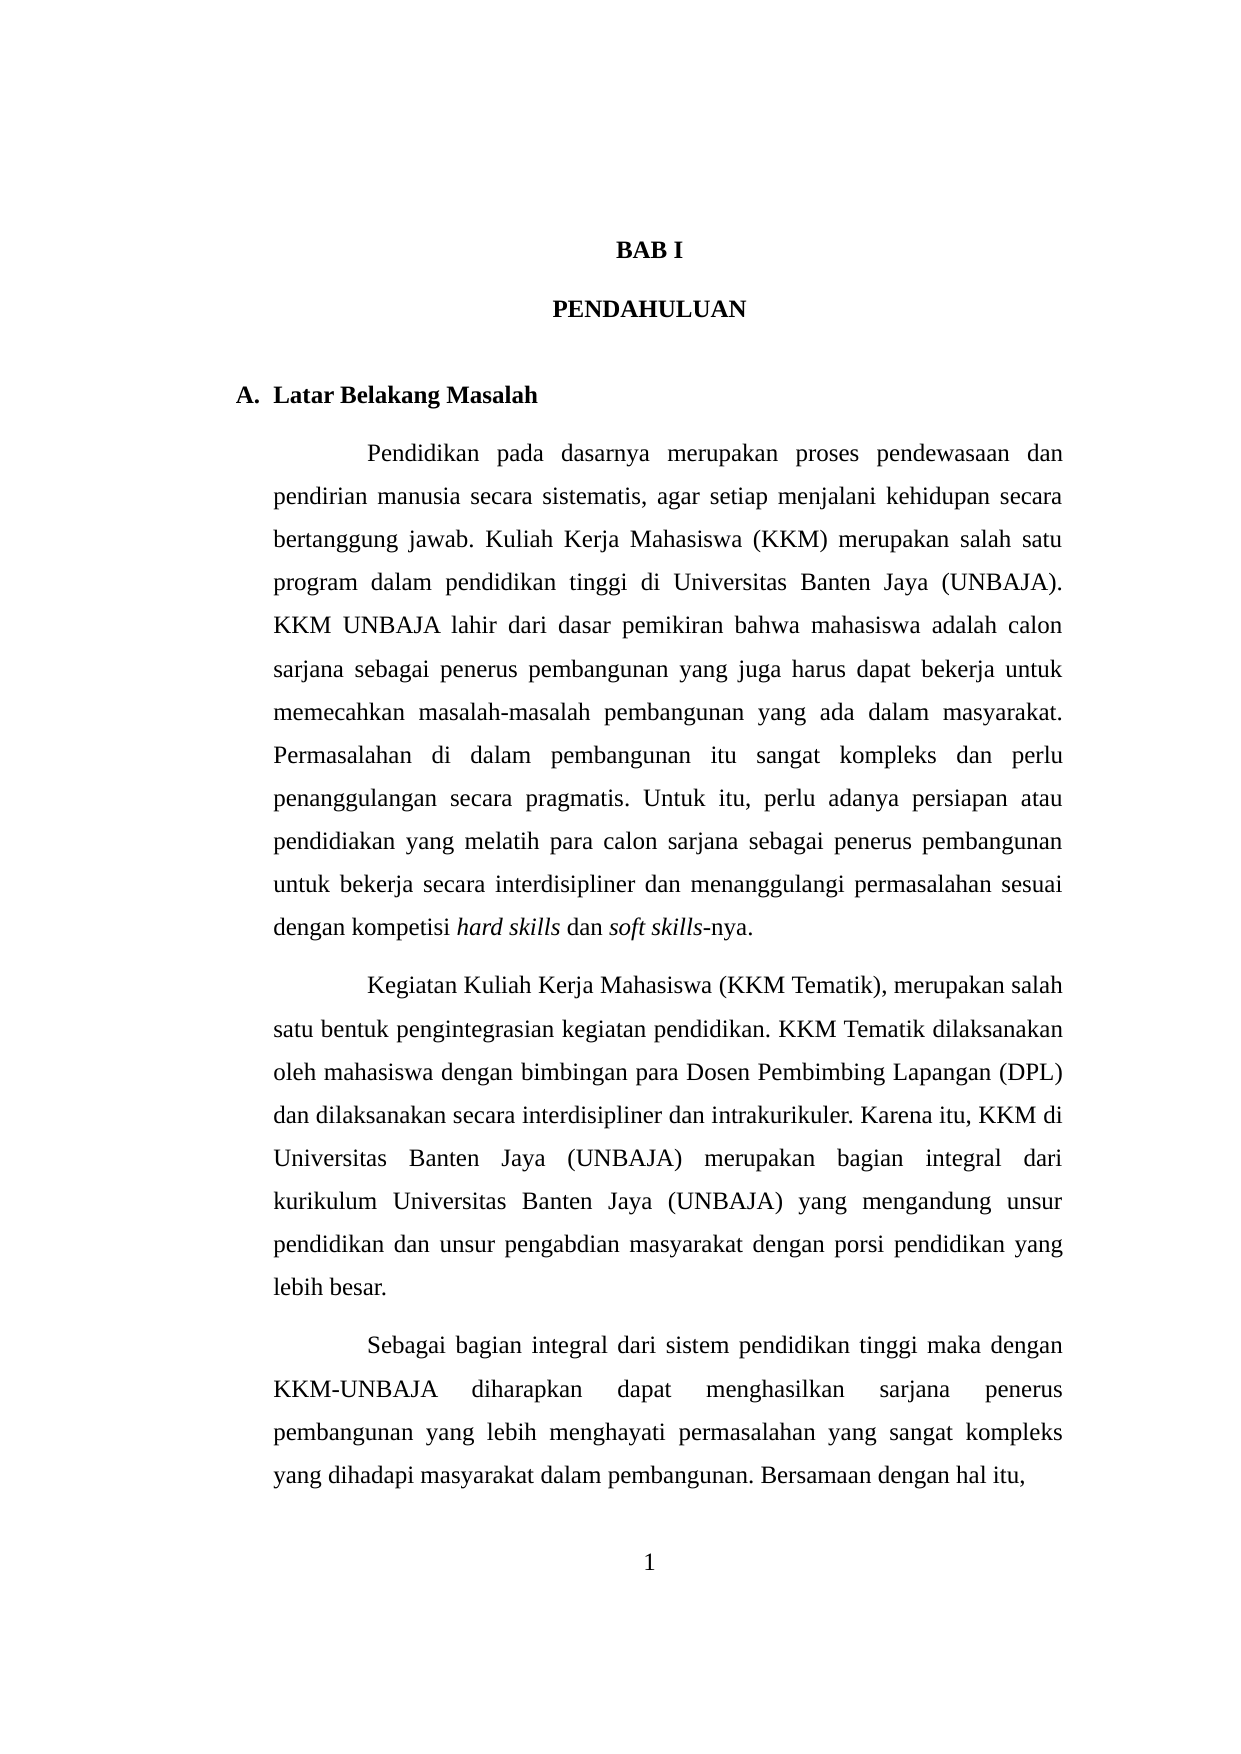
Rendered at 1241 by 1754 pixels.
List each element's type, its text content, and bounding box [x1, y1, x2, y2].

text PENDAHULUAN [236, 294, 1063, 322]
text Kegiatan Kuliah Kerja Mahasiswa (KKM Tematik), merupakan salah satu bentuk pengintegrasian kegiatan pendidikan. KKM Tematik dilaksanakan oleh mahasiswa dengan bimbingan para Dosen Pembimbing Lapangan (DPL) dan dilaksanakan secara interdisipliner dan intrakurikuler. Karena itu, KKM di Universitas Banten Jaya (UNBAJA) merupakan bagian integral dari kurikulum Universitas Banten Jaya (UNBAJA) yang mengandung unsur pendidikan dan unsur pengabdian masyarakat dengan porsi pendidikan yang lebih besar. [273, 971, 1063, 1301]
text Sebagai bagian integral dari sistem pendidikan tinggi maka dengan KKM-UNBAJA diharapkan dapat menghasilkan sarjana penerus pembangunan yang lebih menghayati permasalahan yang sangat kompleks yang dihadapi masyarakat dalam pembangunan. Bersamaan dengan hal itu, [273, 1331, 1063, 1489]
list Latar Belakang Masalah [236, 380, 1063, 409]
text BAB I [236, 236, 1063, 264]
text Pendidikan pada dasarnya merupakan proses pendewasaan dan pendirian manusia secara sistematis, agar setiap menjalani kehidupan secara bertanggung jawab. Kuliah Kerja Mahasiswa (KKM) merupakan salah satu program dalam pendidikan tinggi di Universitas Banten Jaya (UNBAJA). KKM UNBAJA lahir dari dasar pemikiran bahwa mahasiswa adalah calon sarjana sebagai penerus pembangunan yang juga harus dapat bekerja untuk memecahkan masalah-masalah pembangunan yang ada dalam masyarakat. Permasalahan di dalam pembangunan itu sangat kompleks dan perlu penanggulangan secara pragmatis. Untuk itu, perlu adanya persiapan atau pendidiakan yang melatih para calon sarjana sebagai penerus pembangunan untuk bekerja secara interdisipliner dan menanggulangi permasalahan sesuai dengan kompetisi hard skills dan soft skills-nya. [273, 438, 1063, 941]
